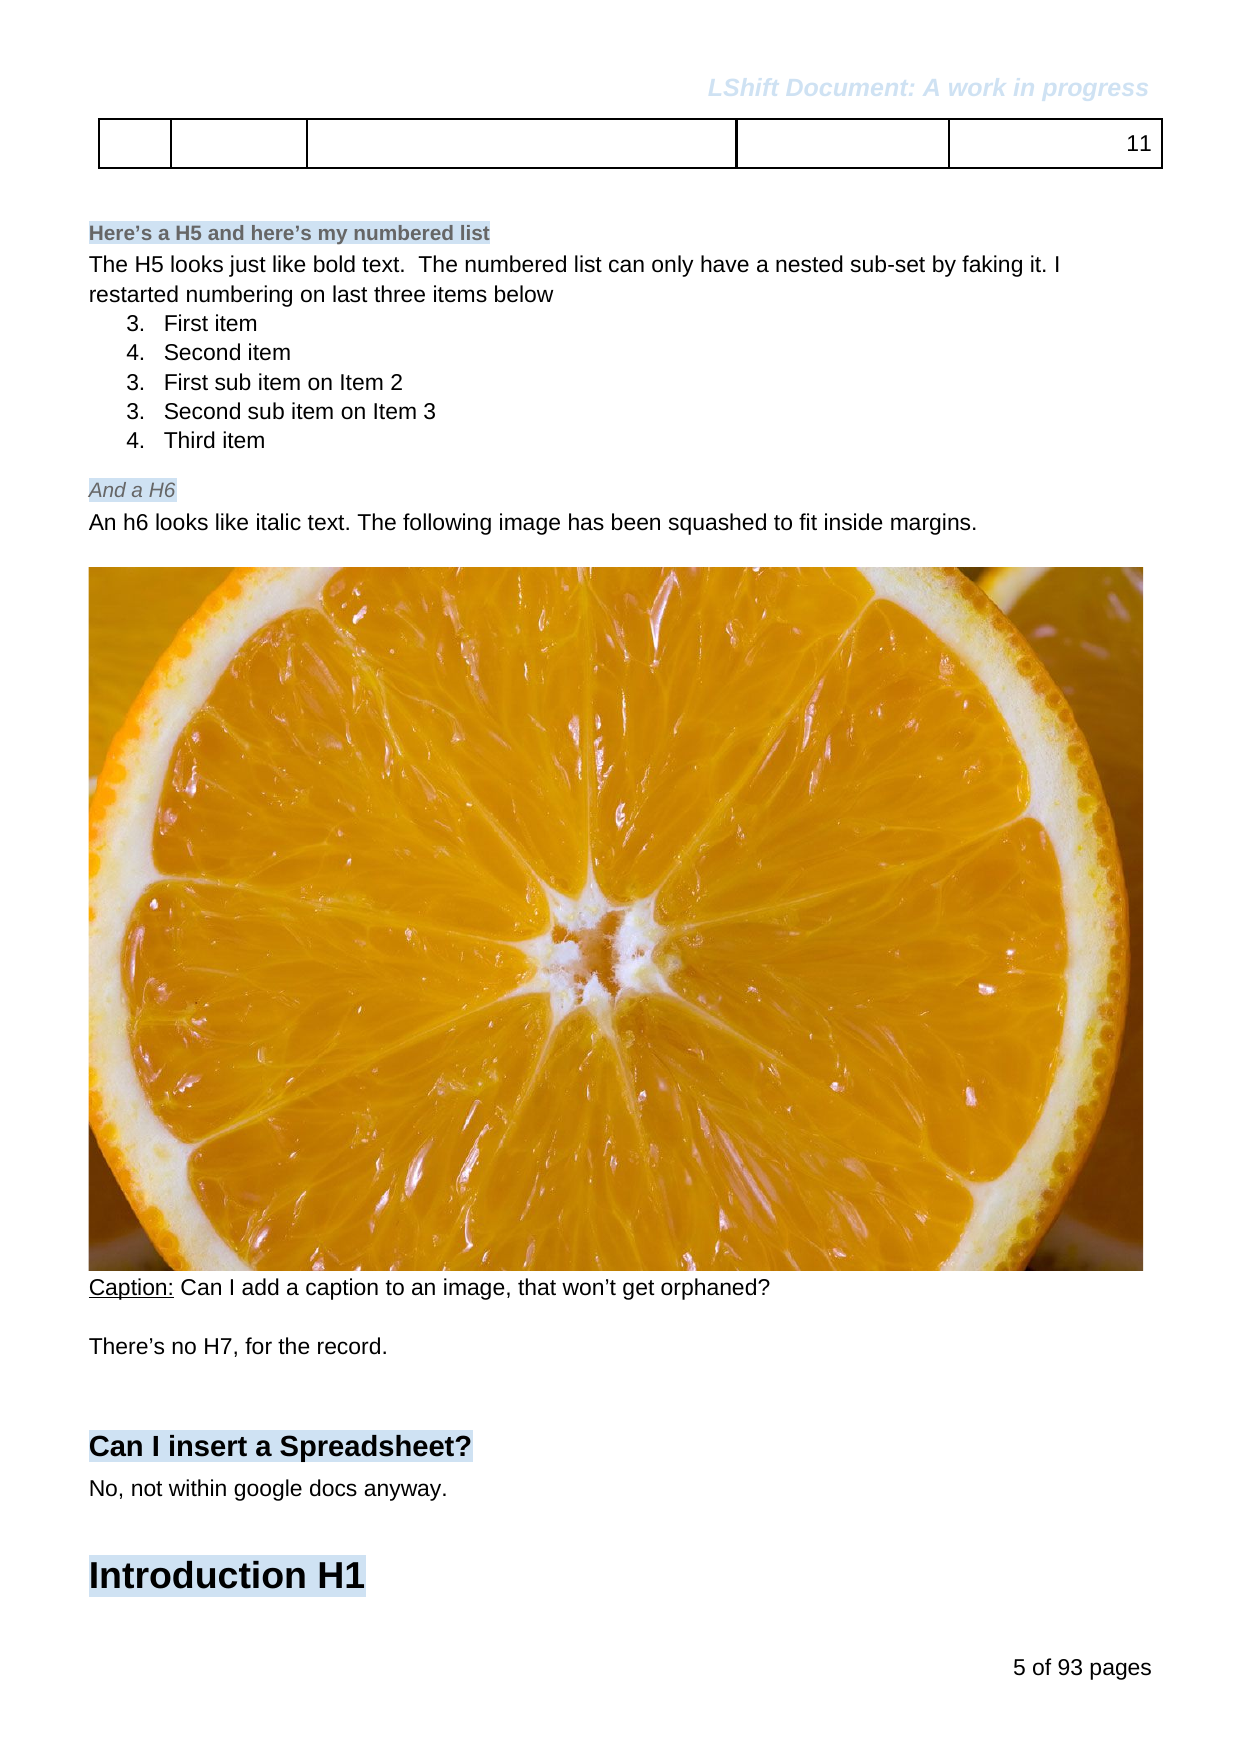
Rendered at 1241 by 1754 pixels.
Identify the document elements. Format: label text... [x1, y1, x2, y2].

subtitle Here’s a H5 and here’s my numbered list [490, 221, 1152, 244]
table_cell [100, 120, 170, 167]
text There’s no H7, for the record. [88, 1333, 1152, 1359]
text No, not within google docs anyway. [88, 1476, 1152, 1501]
subtitle Introduction H1 [366, 1555, 1152, 1597]
list Third item [126, 428, 1152, 454]
picture [88, 567, 1144, 1271]
subtitle And a H6 [177, 478, 1152, 502]
text The H5 looks just like bold text. The numbered list can only have a nested sub-set by faking it. I restarted numbering on last three items below [88, 252, 1152, 307]
table_cell [172, 120, 306, 167]
table_cell 11 [950, 120, 1161, 167]
list Second item [126, 340, 1152, 366]
list First item [126, 311, 1152, 336]
table_cell [738, 120, 948, 167]
subtitle Can I insert a Spreadsheet? [473, 1430, 1152, 1462]
table_cell [308, 120, 735, 167]
text Caption: Can I add a caption to an image, that won’t get orphaned? [88, 1275, 1152, 1300]
list First sub item on Item 2 [126, 369, 1152, 395]
text An h6 looks like italic text. The following image has been squashed to fit inside margins. [88, 509, 1152, 535]
list Second sub item on Item 3 [126, 399, 1152, 424]
